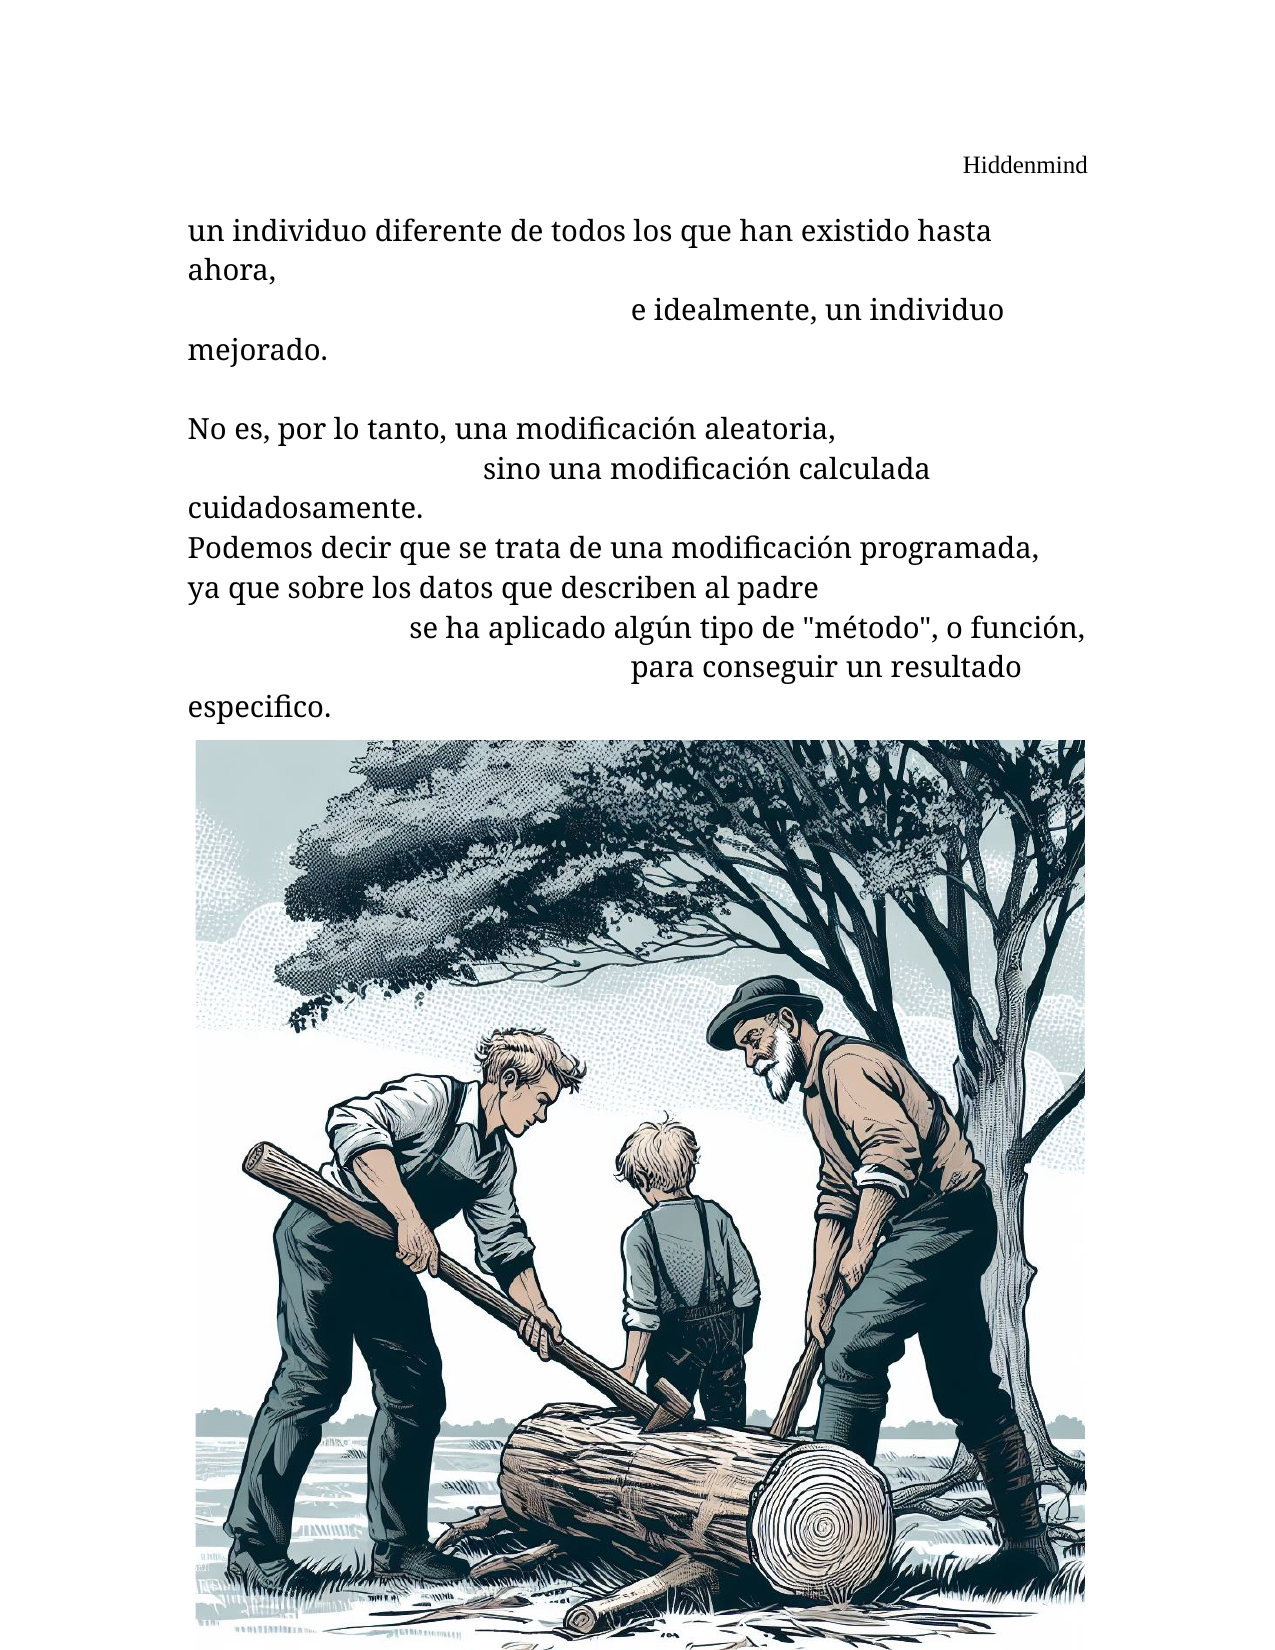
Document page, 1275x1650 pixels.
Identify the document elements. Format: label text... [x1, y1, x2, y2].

text e idealmente, un individuo mejorado. [187, 289, 1087, 369]
text se ha aplicado algún tipo de "método", o función, [187, 607, 1087, 647]
text Podemos decir que se trata de una modificación programada, [187, 527, 1087, 567]
picture [195, 740, 1085, 1650]
text para conseguir un resultado especifico. [187, 647, 1087, 726]
text No es, por lo tanto, una modificación aleatoria, [187, 408, 1087, 448]
text un individuo diferente de todos los que han existido hasta ahora, [187, 210, 1087, 289]
text sino una modificación calculada cuidadosamente. [187, 448, 1087, 527]
text ya que sobre los datos que describen al padre [187, 567, 1087, 607]
